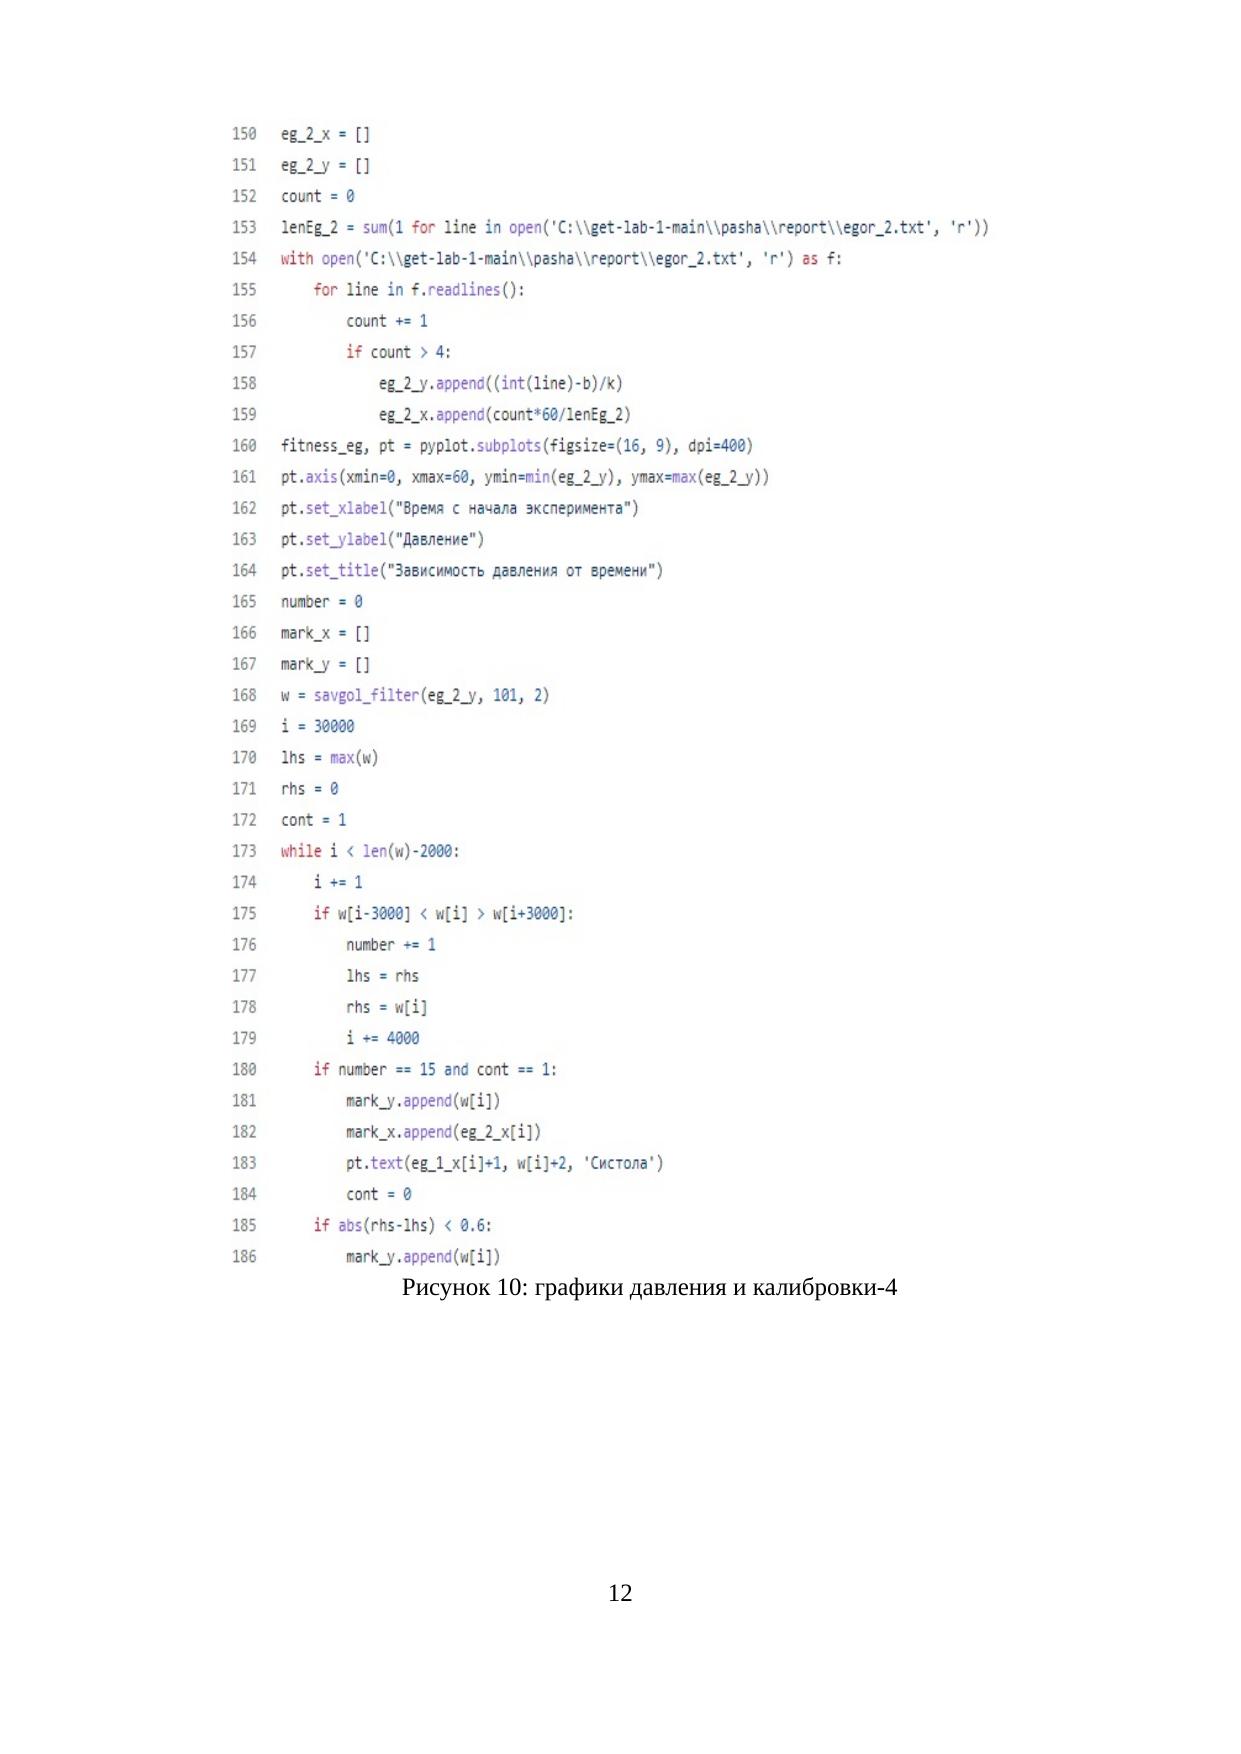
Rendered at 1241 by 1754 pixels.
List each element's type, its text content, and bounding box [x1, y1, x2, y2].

text Рисунок 10: графики давления и калибровки-4 [118, 1272, 1122, 1300]
picture [231, 118, 1069, 1272]
